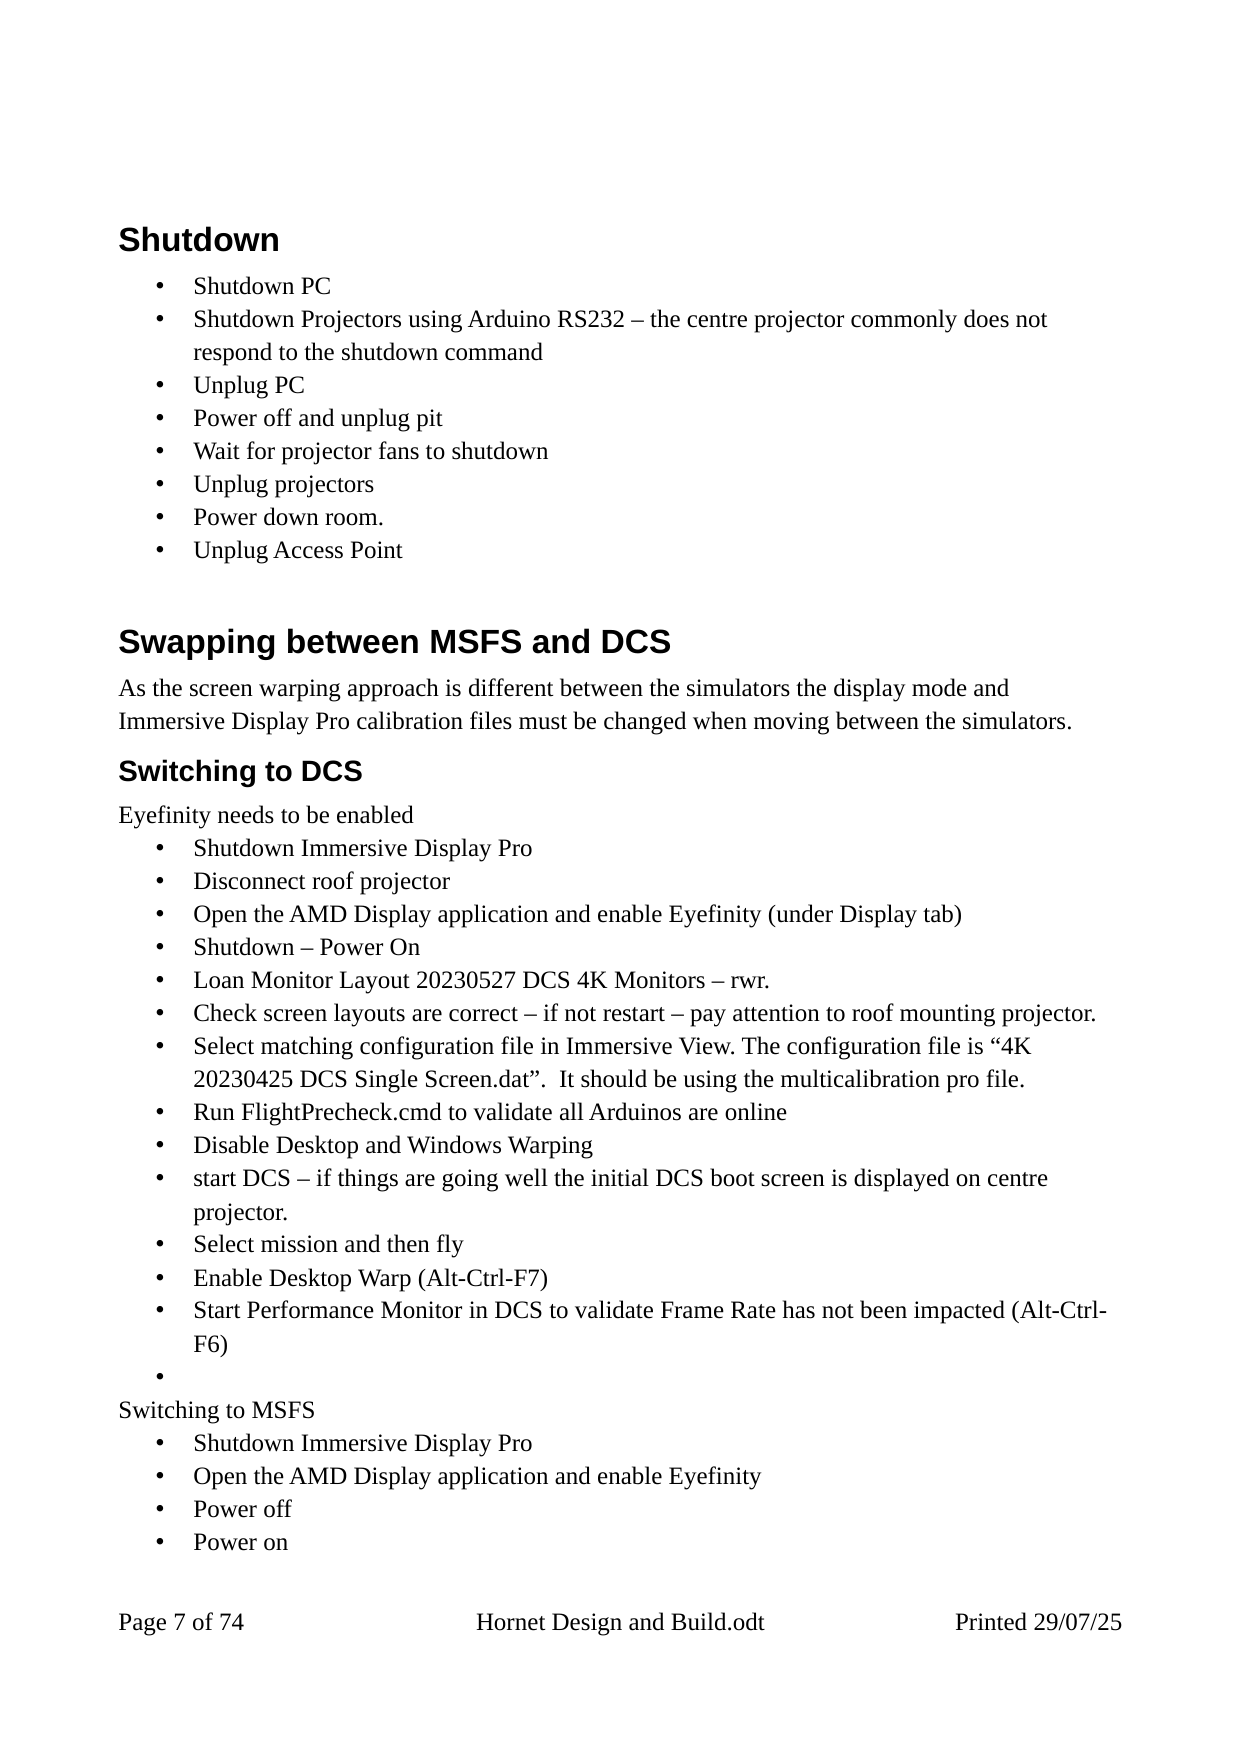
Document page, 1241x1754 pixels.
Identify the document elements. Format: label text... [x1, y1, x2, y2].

text Eyefinity needs to be enabled [118, 800, 1122, 829]
list Power down room. [156, 502, 1122, 531]
list Check screen layouts are correct – if not restart – pay attention to roof mounting projector. [156, 998, 1122, 1027]
list Unplug Access Point [156, 535, 1122, 564]
list Power off [156, 1494, 1122, 1522]
list Start Performance Monitor in DCS to validate Frame Rate has not been impacted (Alt-Ctrl-F6) [156, 1296, 1122, 1357]
list Enable Desktop Warp (Alt-Ctrl-F7) [156, 1263, 1122, 1291]
list start DCS – if things are going well the initial DCS boot screen is displayed on centre projector. [156, 1163, 1122, 1225]
list Select matching configuration file in Immersive View. The configuration file is “4K 20230425 DCS Single Screen.dat”. It should be using the multicalibration pro file. [156, 1031, 1122, 1093]
list Open the AMD Display application and enable Eyefinity [156, 1461, 1122, 1489]
list Shutdown Projectors using Arduino RS232 – the centre projector commonly does not respond to the shutdown command [156, 304, 1122, 366]
list Power off and unplug pit [156, 403, 1122, 432]
list Run FlightPrecheck.cmd to validate all Arduinos are online [156, 1097, 1122, 1126]
list Shutdown Immersive Display Pro [156, 833, 1122, 862]
text As the screen warping approach is different between the simulators the display mode and Immersive Display Pro calibration files must be changed when moving between the simulators. [118, 673, 1122, 735]
list Disable Desktop and Windows Warping [156, 1131, 1122, 1159]
list Shutdown – Power On [156, 932, 1122, 961]
list Open the AMD Display application and enable Eyefinity (under Display tab) [156, 899, 1122, 928]
list Unplug projectors [156, 469, 1122, 498]
list Shutdown Immersive Display Pro [156, 1428, 1122, 1456]
list Power on [156, 1527, 1122, 1556]
subtitle Swapping between MSFS and DCS [118, 622, 1122, 661]
list Select mission and then fly [156, 1229, 1122, 1258]
list Unplug PC [156, 370, 1122, 399]
subtitle Shutdown [118, 220, 1122, 259]
list Shutdown PC [156, 271, 1122, 300]
list Loan Monitor Layout 20230527 DCS 4K Monitors – rwr. [156, 965, 1122, 994]
list Disconnect roof projector [156, 866, 1122, 895]
text Switching to MSFS [118, 1395, 1122, 1423]
subtitle Switching to DCS [118, 754, 1122, 788]
list Wait for projector fans to shutdown [156, 436, 1122, 465]
